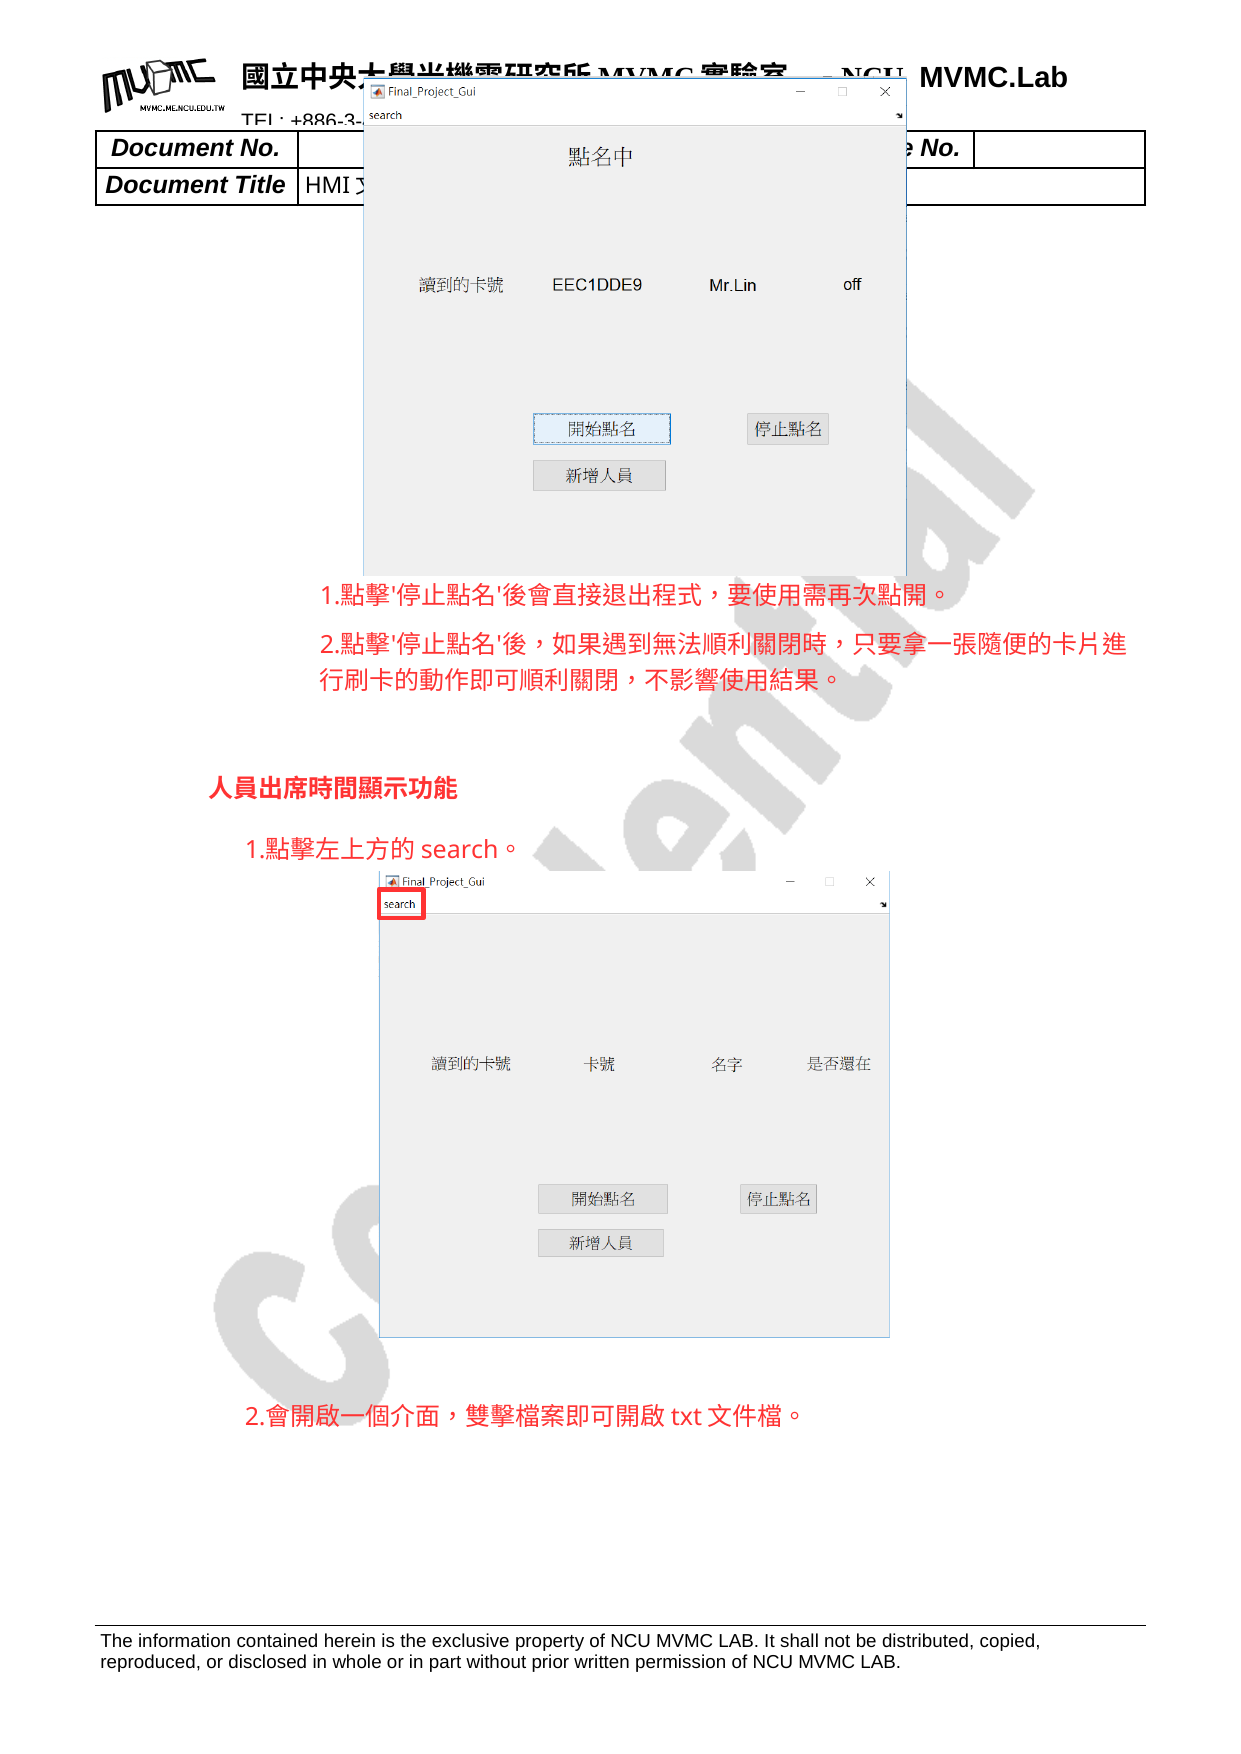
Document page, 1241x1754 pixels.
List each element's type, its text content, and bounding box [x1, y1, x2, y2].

picture [94, 47, 1146, 1625]
text 1.點擊'停止點名'後會直接退出程式，要使用需再次點開。 [319, 241, 1146, 612]
text 1.點擊左上方的search。 [244, 829, 1146, 866]
picture [97, 169, 297, 204]
picture [94, 1626, 1146, 1683]
text 2.點擊'停止點名'後，如果遇到無法順利關閉時，只要拿一張隨便的卡片進行刷卡的動作即可順利關閉，不影響使用結果。 [319, 624, 1146, 697]
text 人員出席時間顯示功能 [169, 768, 1146, 804]
text 2.會開啟一個介面，雙擊檔案即可開啟txt文件檔。 [244, 1397, 1146, 1433]
picture [97, 132, 297, 167]
picture [975, 132, 1144, 167]
